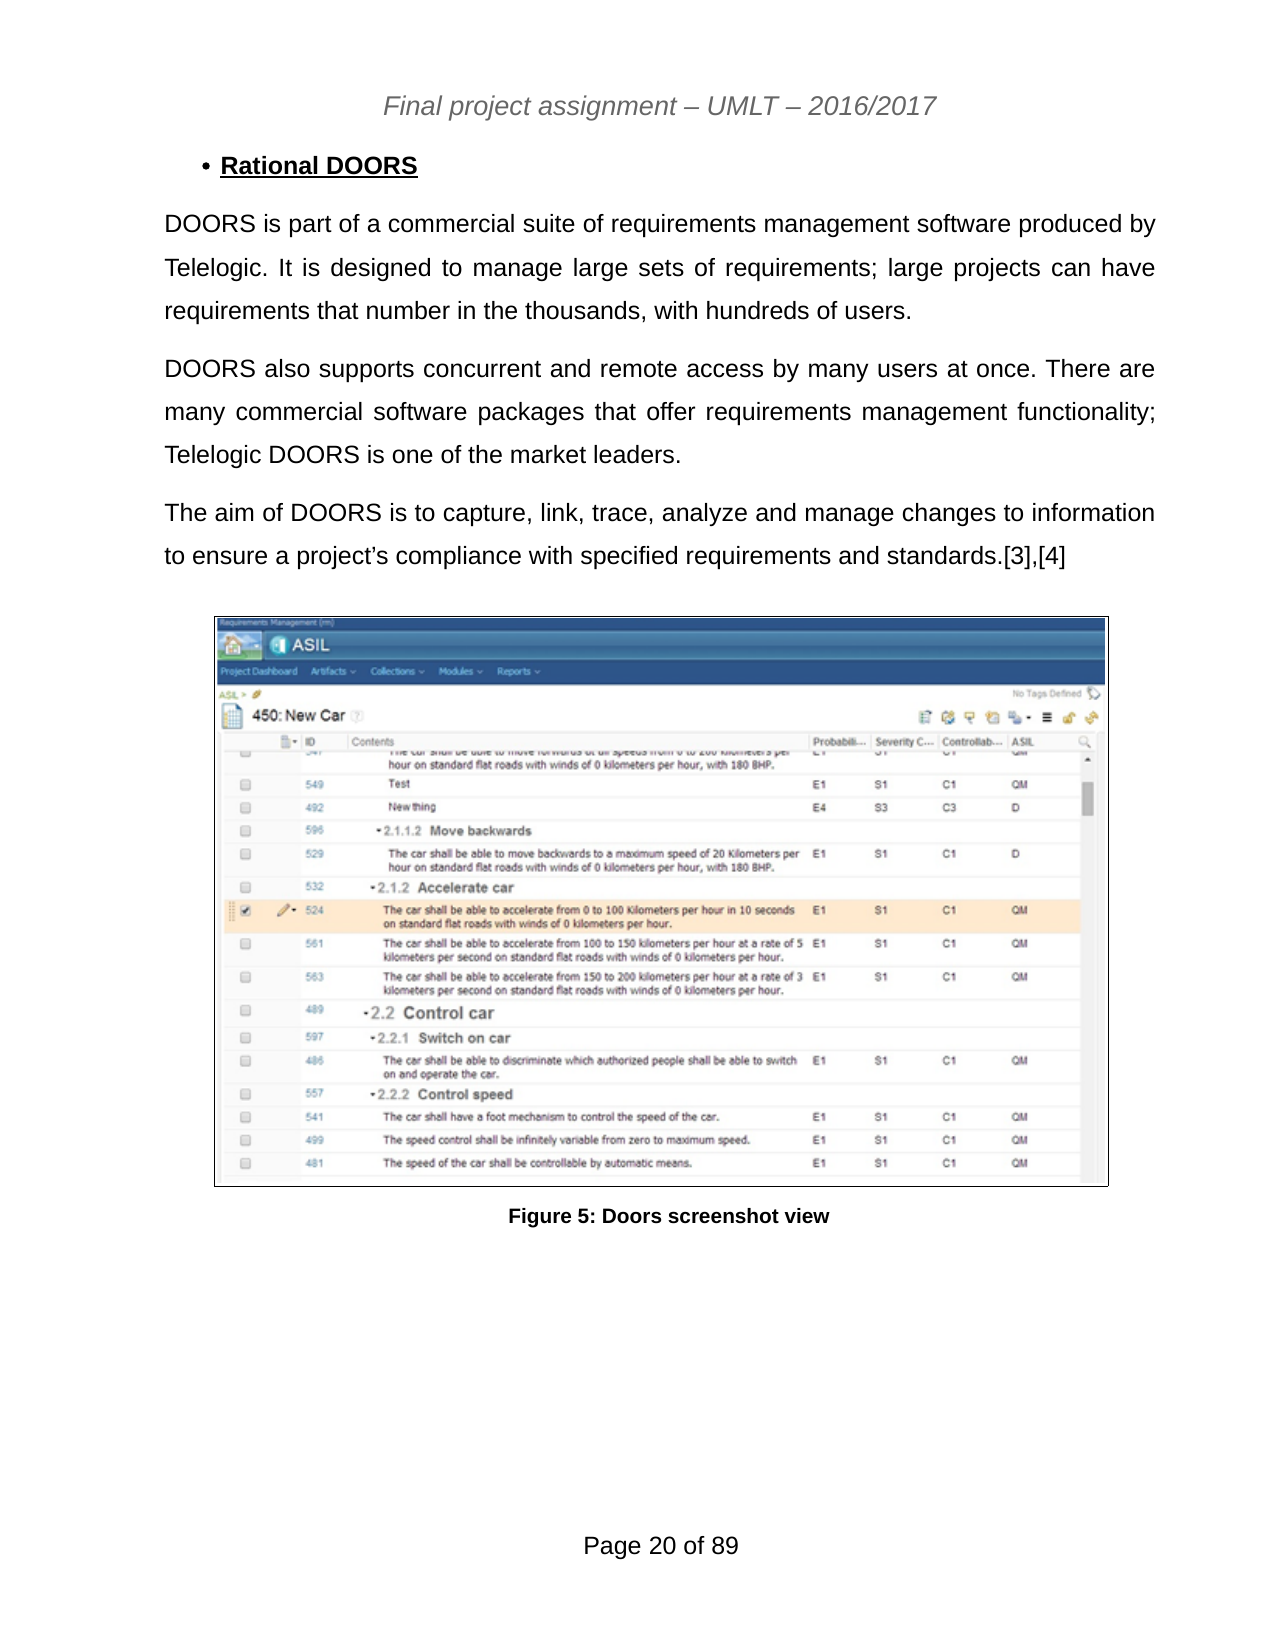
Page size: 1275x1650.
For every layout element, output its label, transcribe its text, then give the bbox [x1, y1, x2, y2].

text Figure 5: Doors screenshot view [164, 599, 1158, 1229]
text The aim of DOORS is to capture, link, trace, analyze and manage changes to information to ensure a project’s compliance with specified requirements and standards.[3],[4] [164, 498, 1158, 570]
text DOORS is part of a commercial suite of requirements management software produced by Telelogic. It is designed to manage large sets of requirements; large projects can have requirements that number in the thousands, with hundreds of users. [164, 209, 1158, 324]
picture [217, 618, 1105, 1183]
list Rational DOORS [202, 151, 1158, 180]
text DOORS also supports concurrent and remote access by many users at once. There are many commercial software packages that offer requirements management functionality; Telelogic DOORS is one of the market leaders. [164, 354, 1158, 469]
